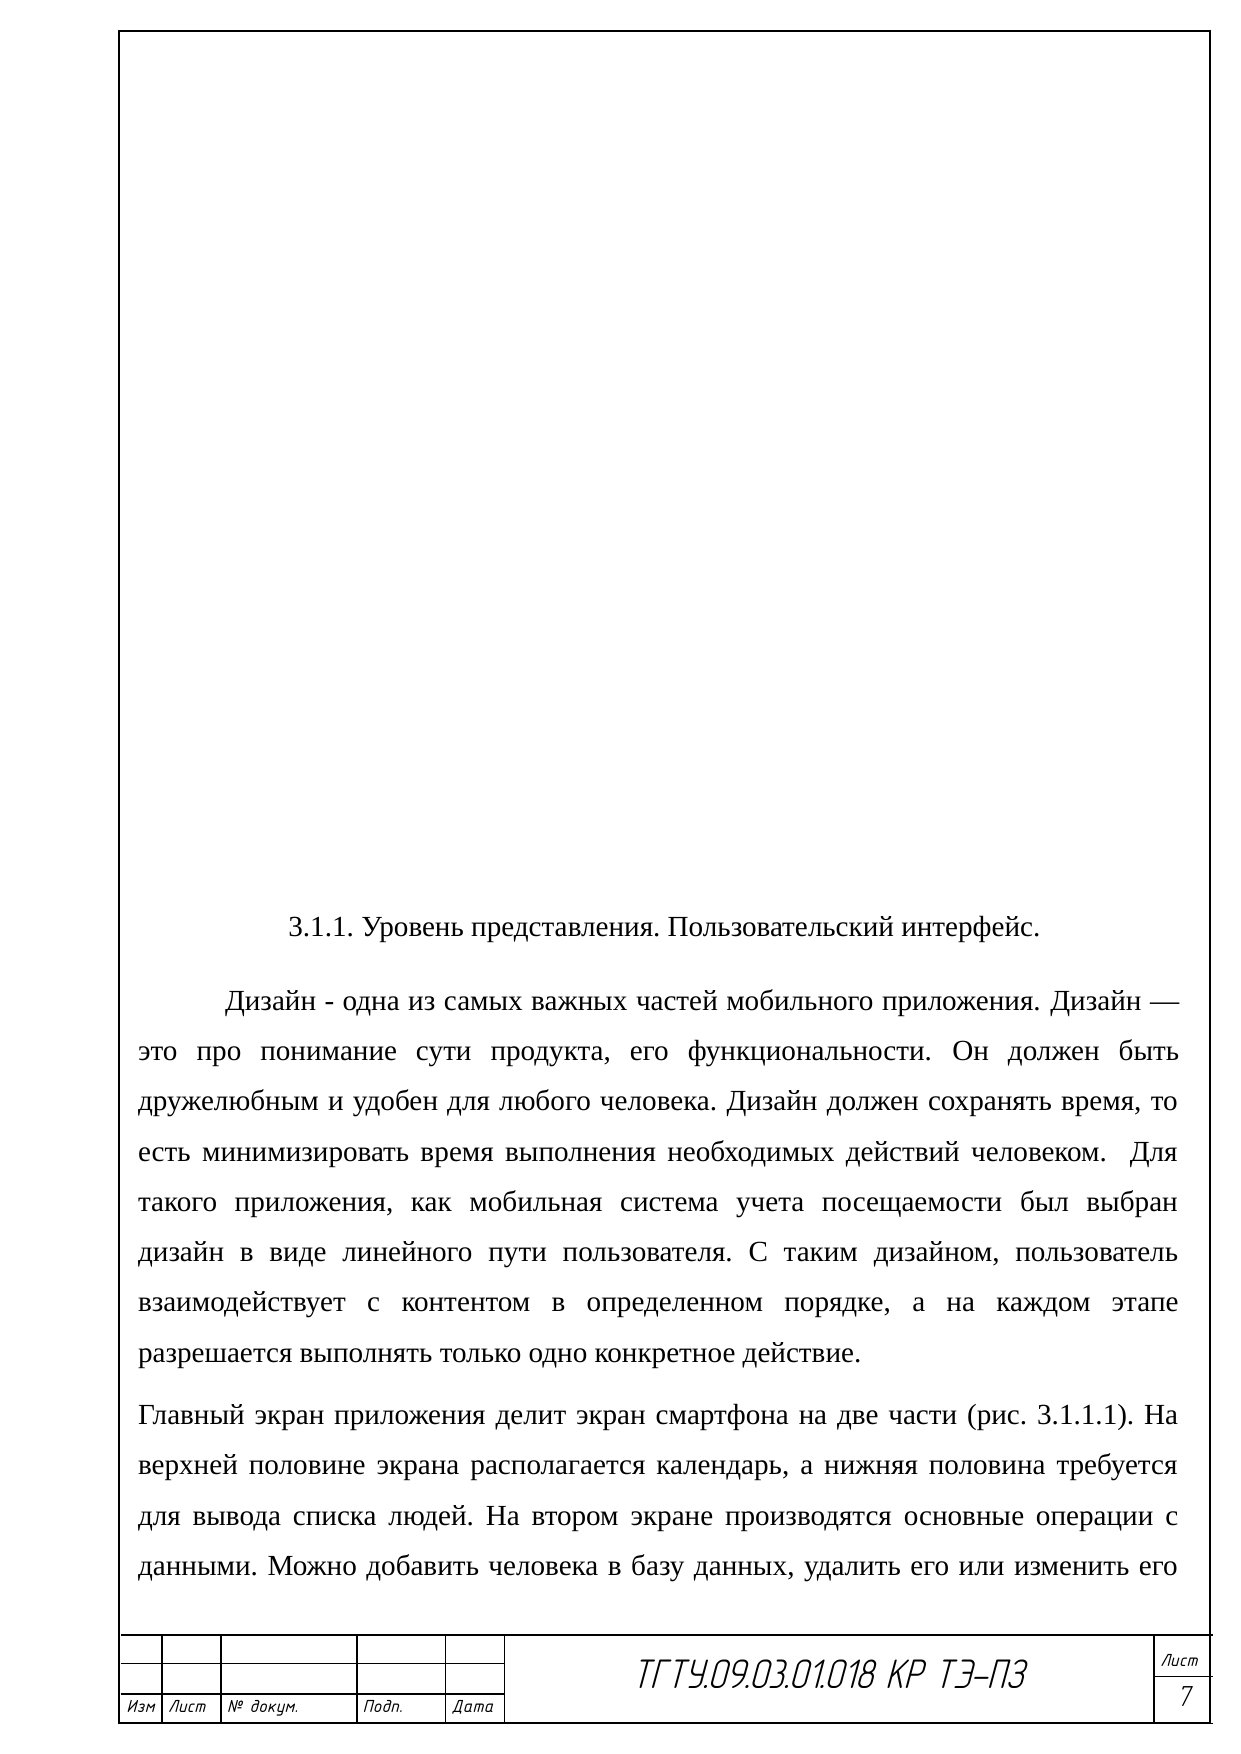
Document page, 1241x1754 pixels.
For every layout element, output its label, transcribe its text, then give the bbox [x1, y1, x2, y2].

text Дизайн - одна из самых важных частей мобильного приложения. Дизайн — это про понимание сути продукта, его функциональности. Он должен быть дружелюбным и удобен для любого человека. Дизайн должен сохранять время, то есть минимизировать время выполнения необходимых действий человеком. Для такого приложения, как мобильная система учета посещаемости был выбран дизайн в виде линейного пути пользователя. С таким дизайном, пользователь взаимодействует с контентом в определенном порядке, а на каждом этапе разрешается выполнять только одно конкретное действие. [138, 983, 1179, 1368]
text 3.1.1. Уровень представления. Пользовательский интерфейс. [150, 909, 1179, 942]
text Главный экран приложения делит экран смартфона на две части (рис. 3.1.1.1). На верхней половине экрана располагается календарь, а нижняя половина требуется для вывода списка людей. На втором экране производятся основные операции с данными. Можно добавить человека в базу данных, удалить его или изменить его [138, 1397, 1179, 1581]
